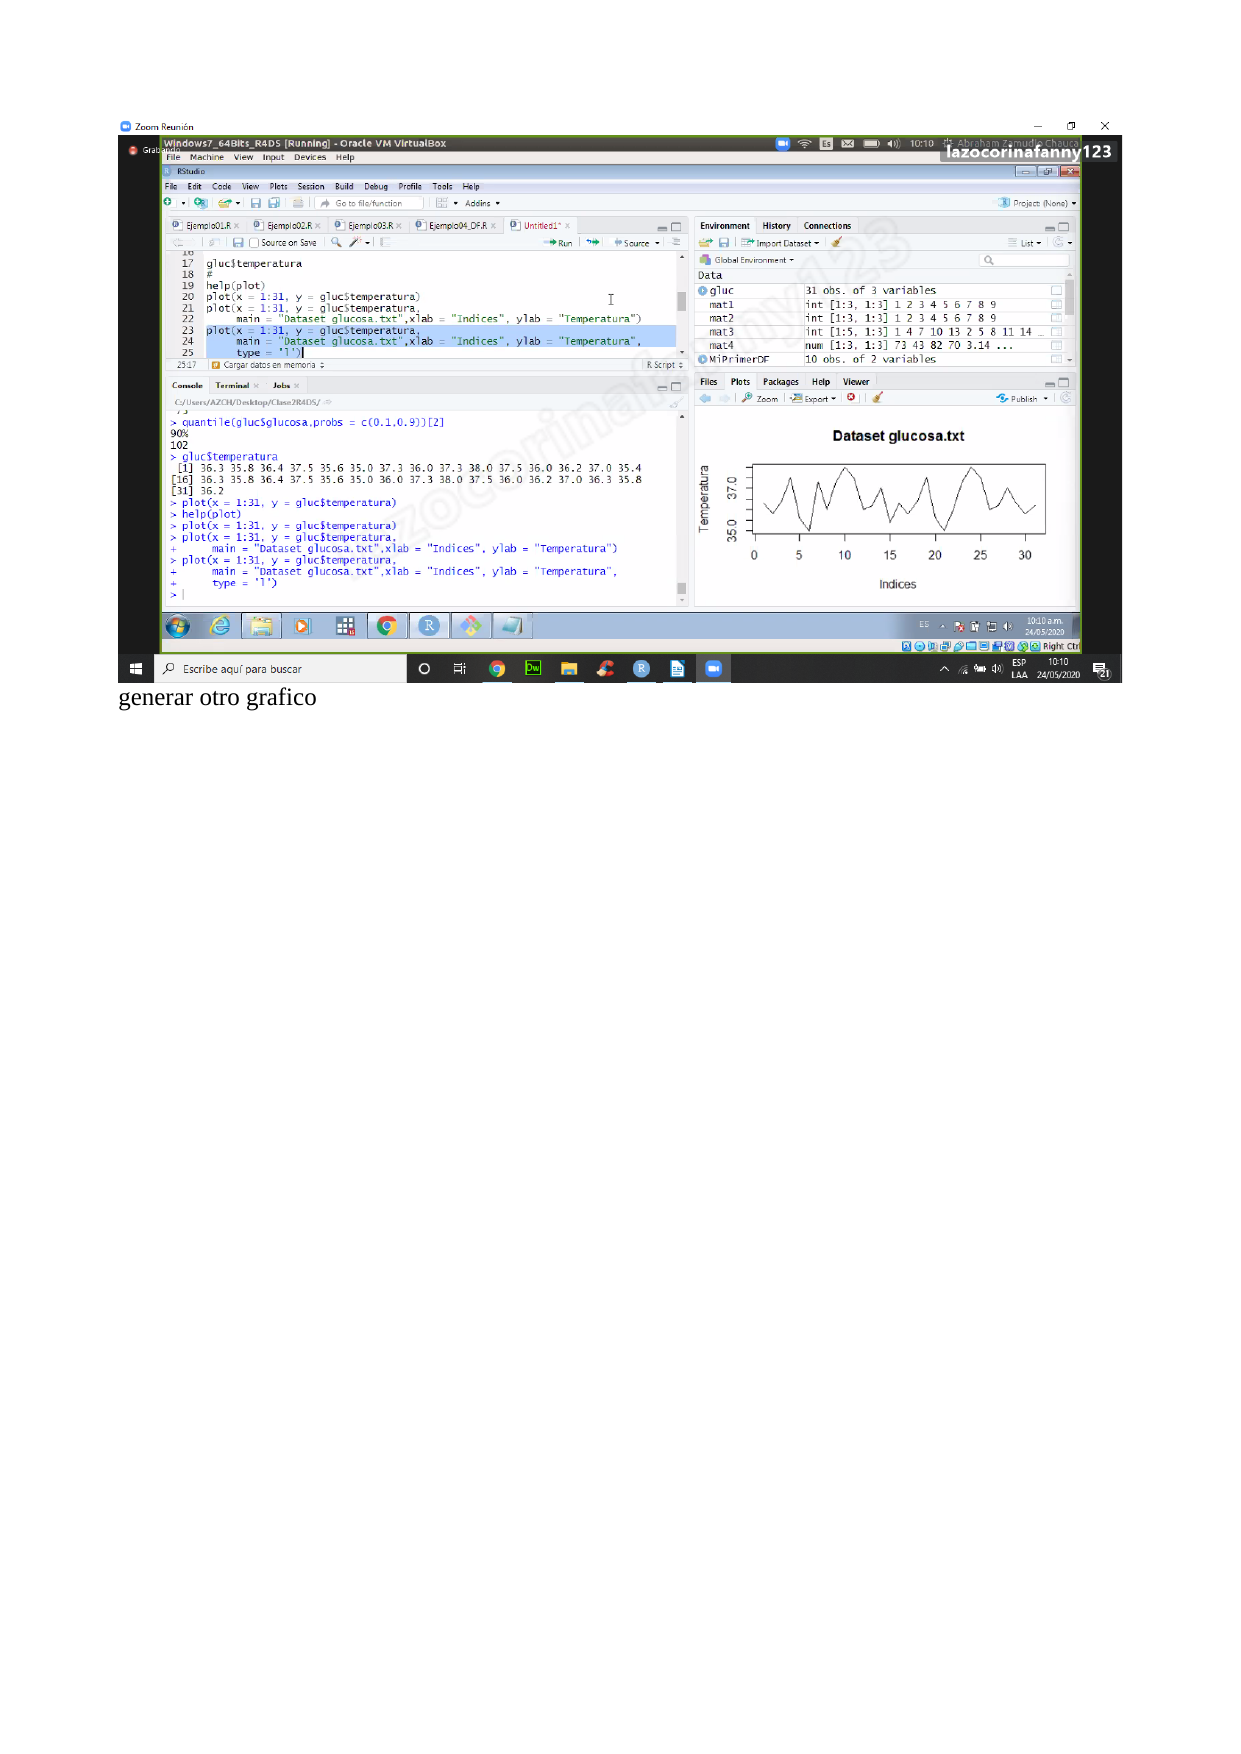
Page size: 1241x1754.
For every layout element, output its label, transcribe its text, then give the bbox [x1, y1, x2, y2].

picture [118, 118, 1123, 683]
text generar otro grafico [118, 683, 1122, 711]
